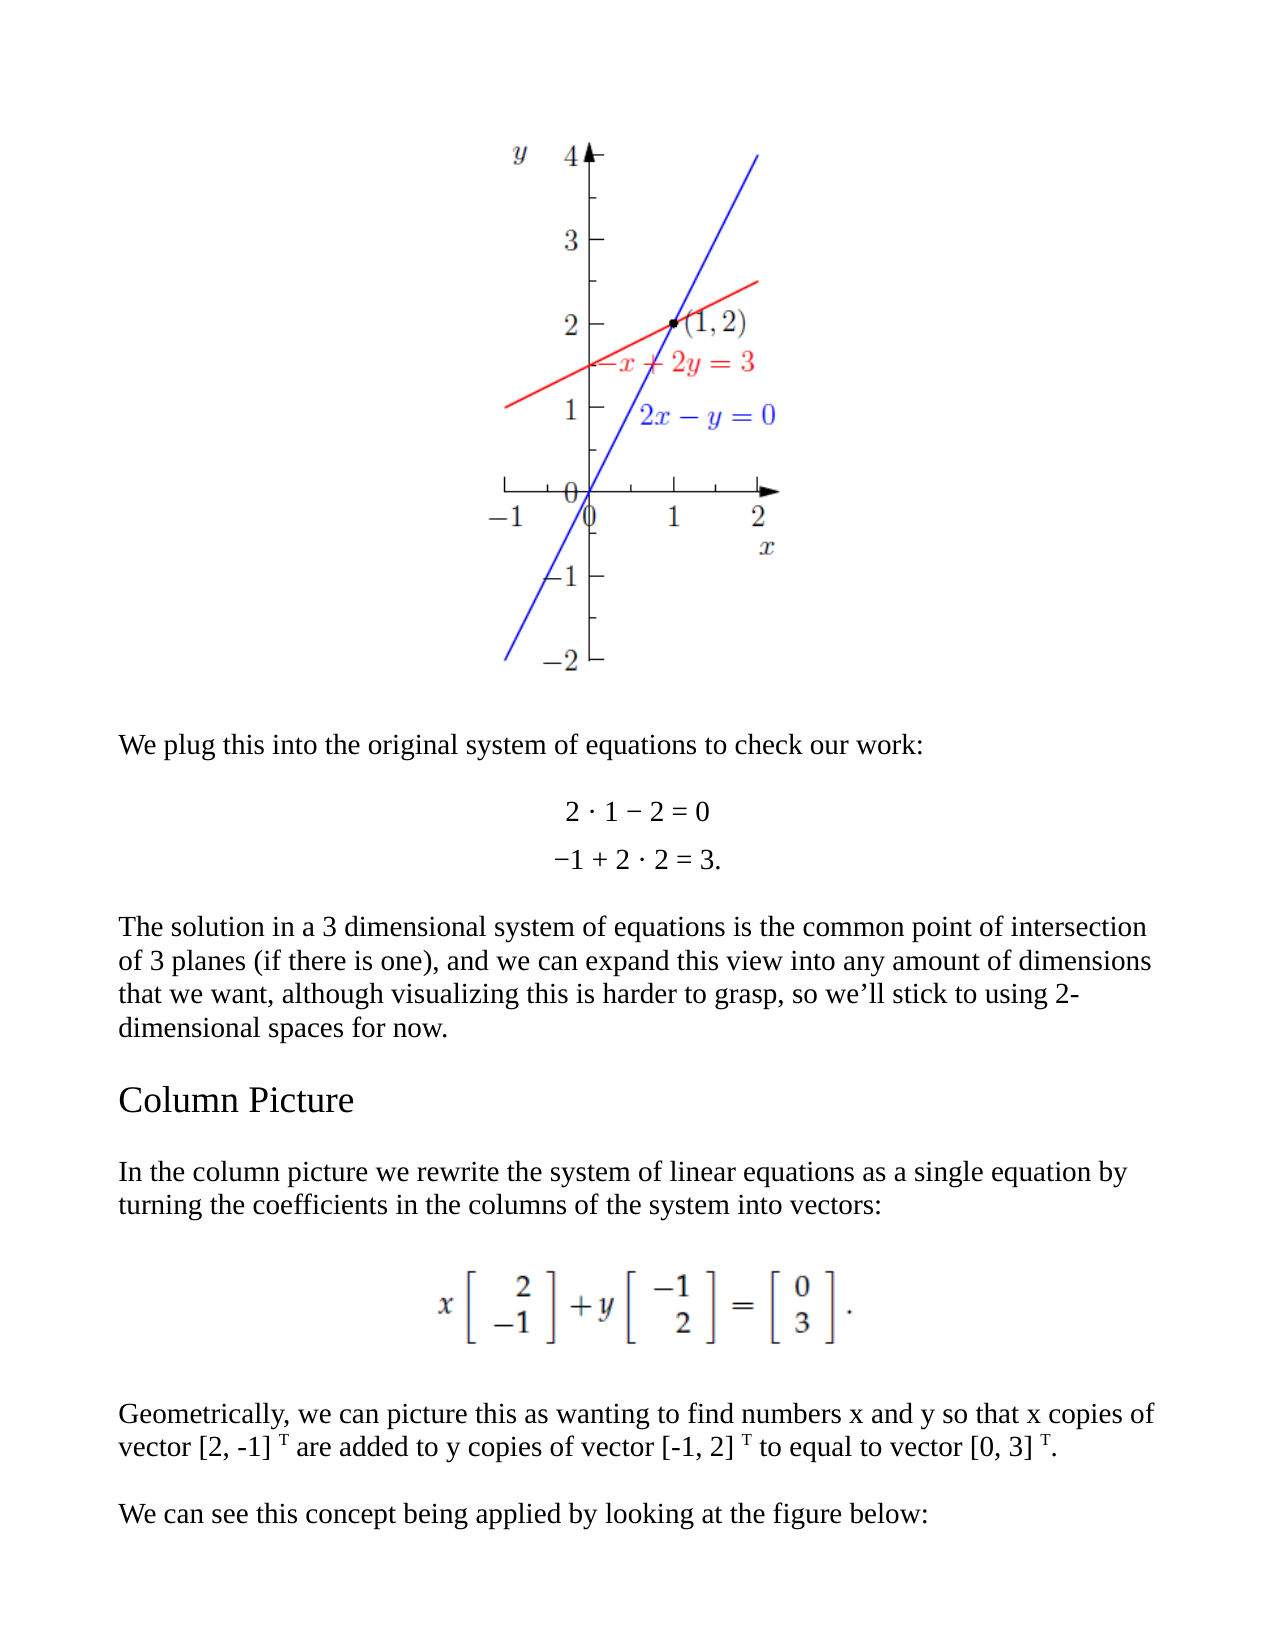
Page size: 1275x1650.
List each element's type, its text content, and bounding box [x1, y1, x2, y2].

text In the column picture we rewrite the system of linear equations as a single equation by turning the coefficients in the columns of the system into vectors: [118, 1154, 1157, 1221]
text We can see this concept being applied by looking at the figure below: [118, 1496, 1157, 1530]
text We plug this into the original system of equations to check our work: [118, 727, 1157, 761]
text Geometrically, we can picture this as wanting to find numbers x and y so that x copies of vector [2, -1] T are added to y copies of vector [-1, 2] T to equal to vector [0, 3] T. [118, 1396, 1157, 1463]
text 2 · 1 − 2 = 0 [118, 794, 1157, 828]
text The solution in a 3 dimensional system of equations is the common point of intersection of 3 planes (if there is one), and we can expand this view into any amount of dimensions that we want, although visualizing this is harder to grasp, so we’ll stick to using 2-dimensional spaces for now. [118, 909, 1157, 1044]
picture [404, 1254, 871, 1363]
text −1 + 2 · 2 = 3. [118, 842, 1157, 876]
picture [409, 118, 866, 694]
text Column Picture [118, 1077, 1157, 1120]
